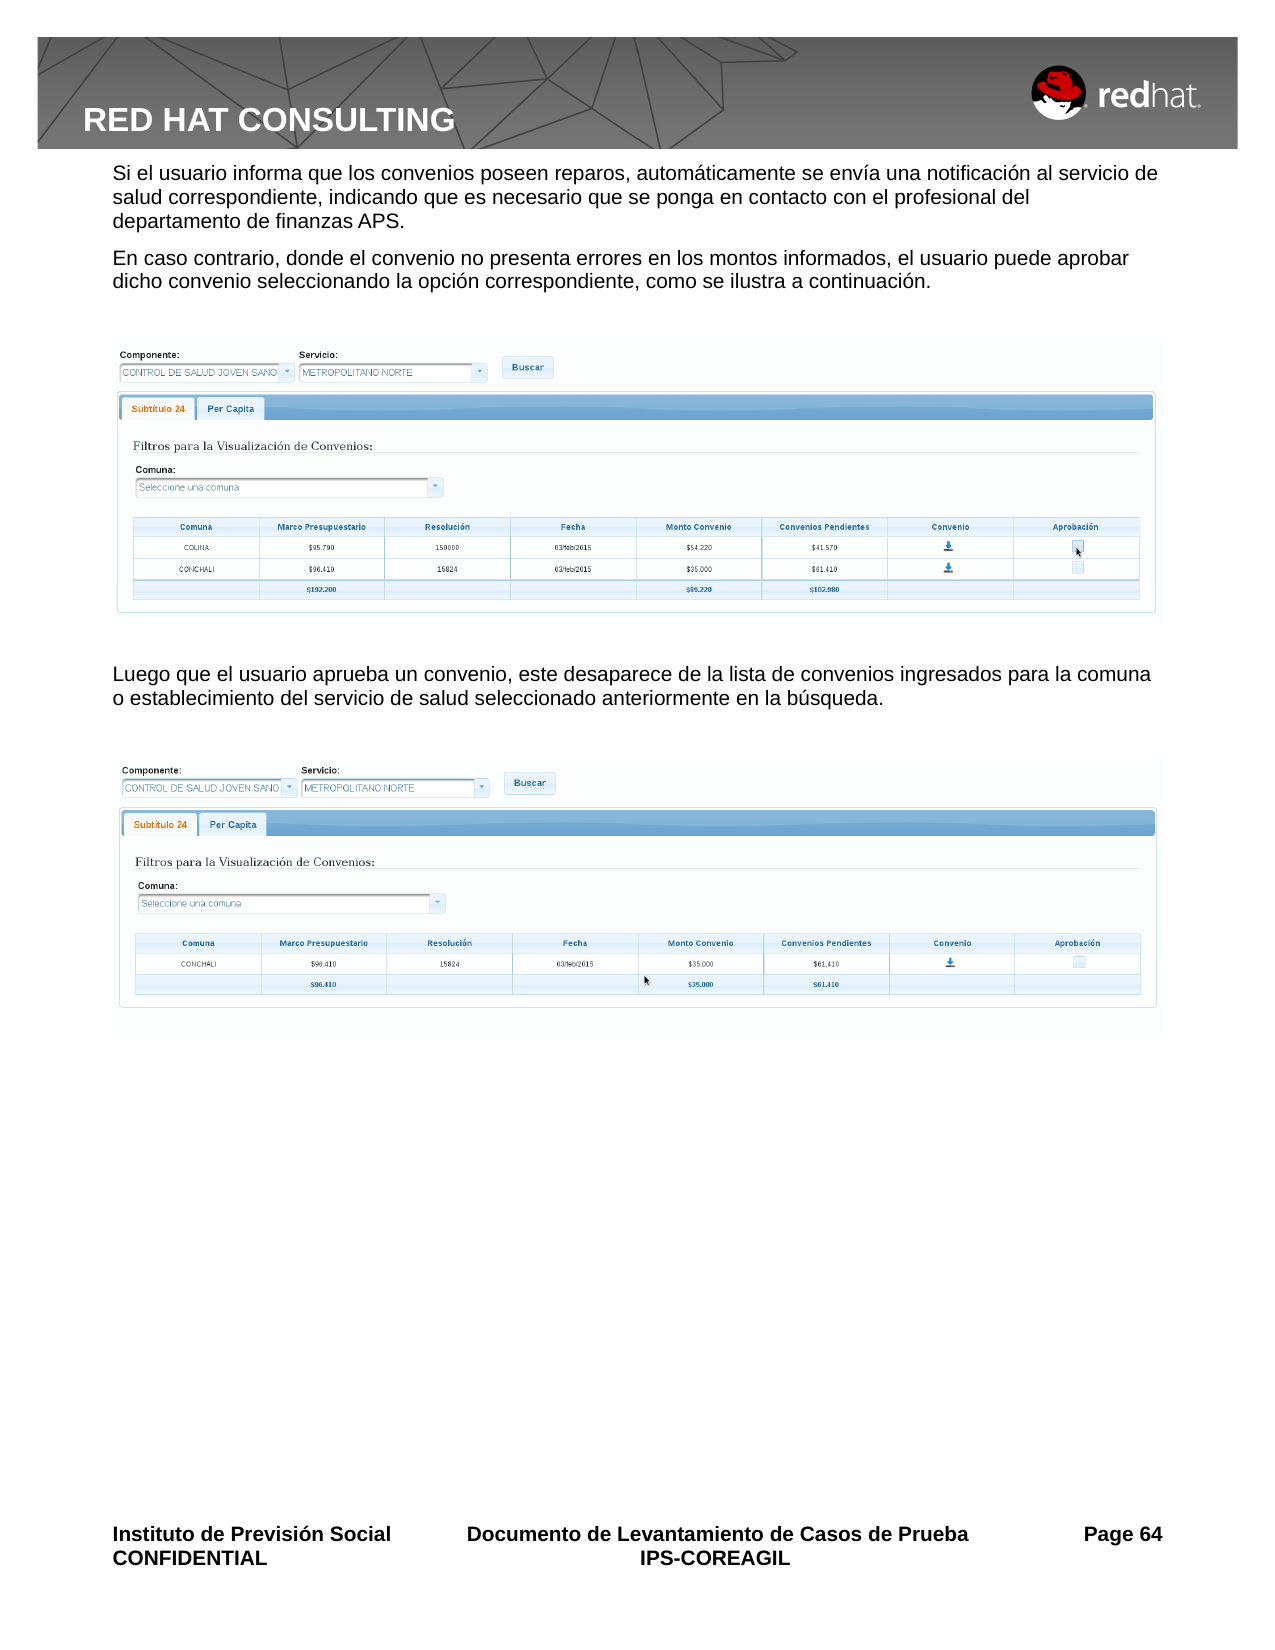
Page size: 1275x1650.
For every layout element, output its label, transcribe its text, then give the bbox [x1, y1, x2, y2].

text Si el usuario informa que los convenios poseen reparos, automáticamente se envía una notificación al servicio de salud correspondiente, indicando que es necesario que se ponga en contacto con el profesional del departamento de finanzas APS. [112, 161, 1162, 233]
text Luego que el usuario aprueba un convenio, este desaparece de la lista de convenios ingresados para la comuna o establecimiento del servicio de salud seleccionado anteriormente en la búsqueda. [112, 662, 1162, 710]
picture [112, 759, 1163, 1037]
picture [37, 37, 1238, 149]
picture [112, 342, 1163, 626]
text En caso contrario, donde el convenio no presenta errores en los montos informados, el usuario puede aprobar dicho convenio seleccionando la opción correspondiente, como se ilustra a continuación. [112, 245, 1162, 293]
